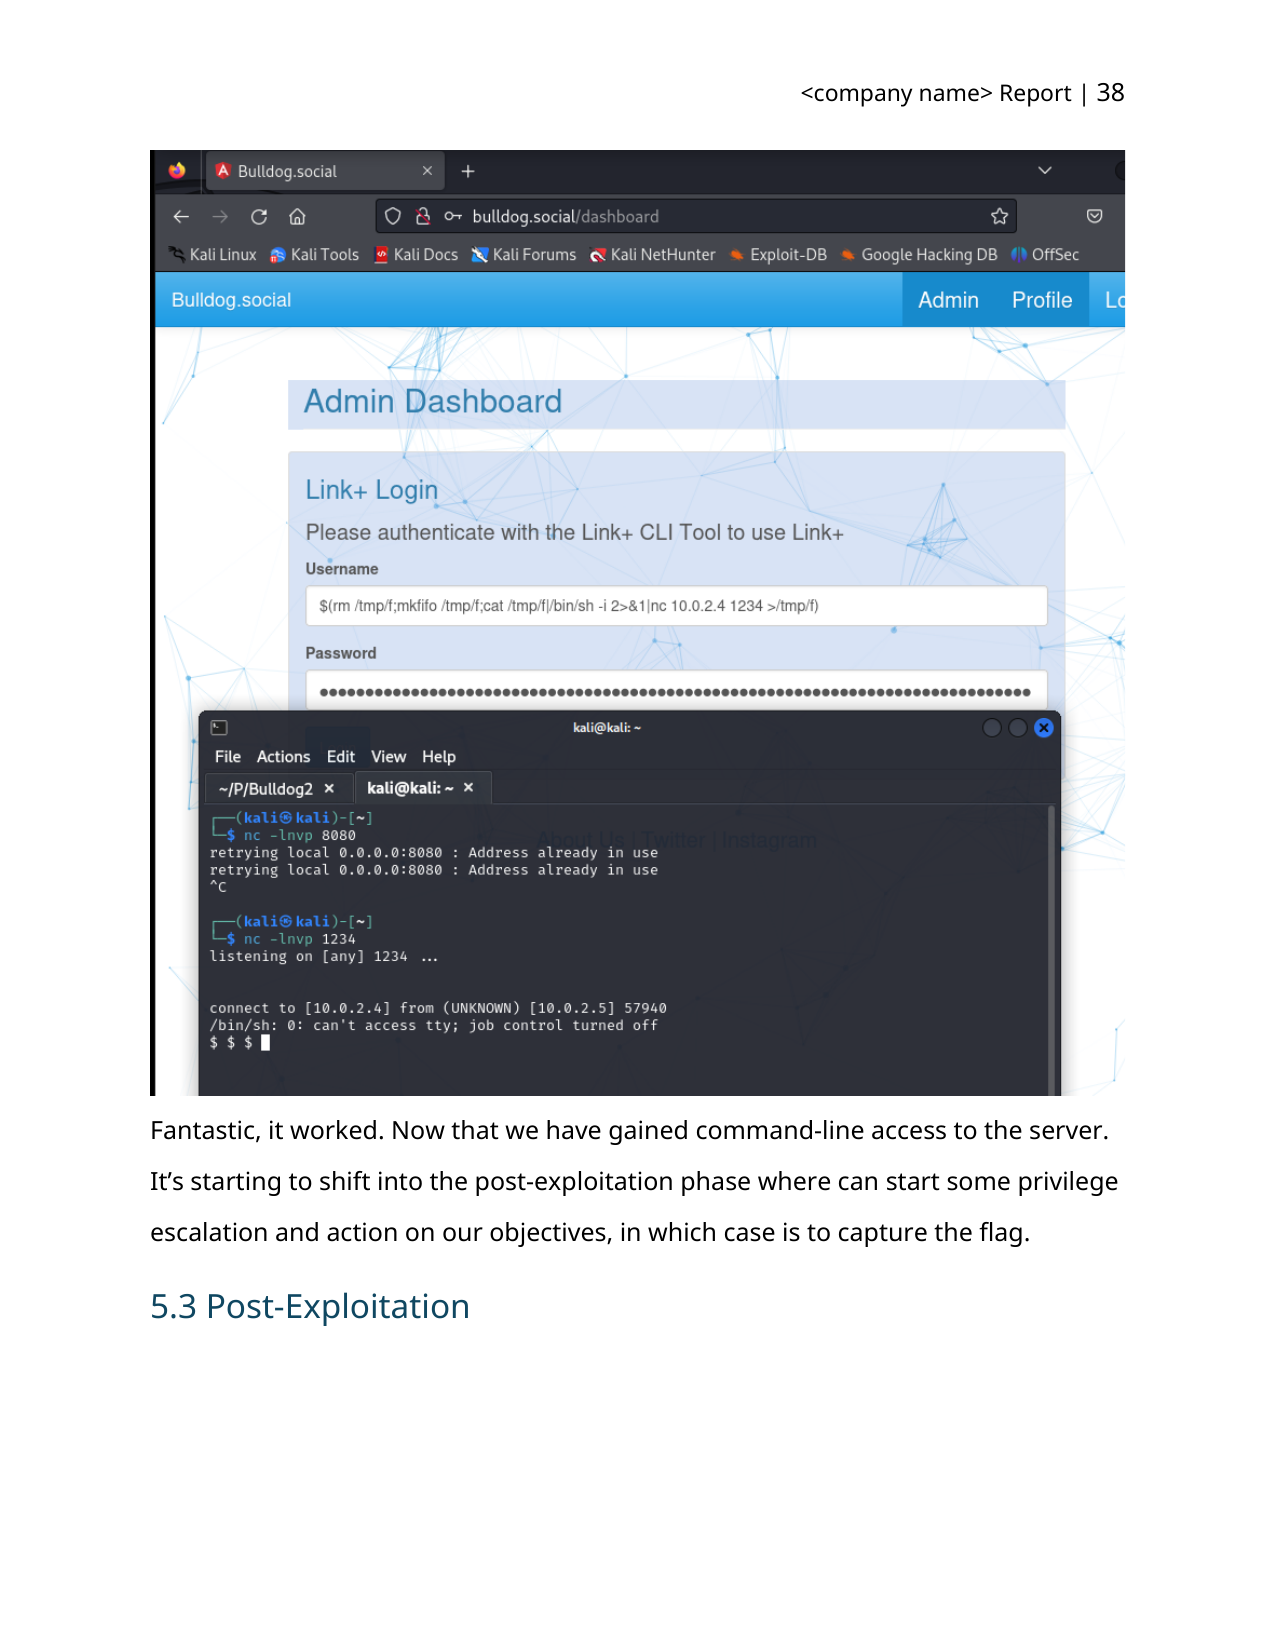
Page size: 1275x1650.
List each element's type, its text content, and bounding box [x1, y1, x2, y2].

subtitle 5.3 Post-Exploitation [150, 1283, 1125, 1328]
text Fantastic, it worked. Now that we have gained command-line access to the server. It’s starting to shift into the post-exploitation phase where can start some privilege escalation and action on our objectives, in which case is to capture the flag. [150, 1113, 1125, 1249]
picture [150, 150, 1125, 1096]
